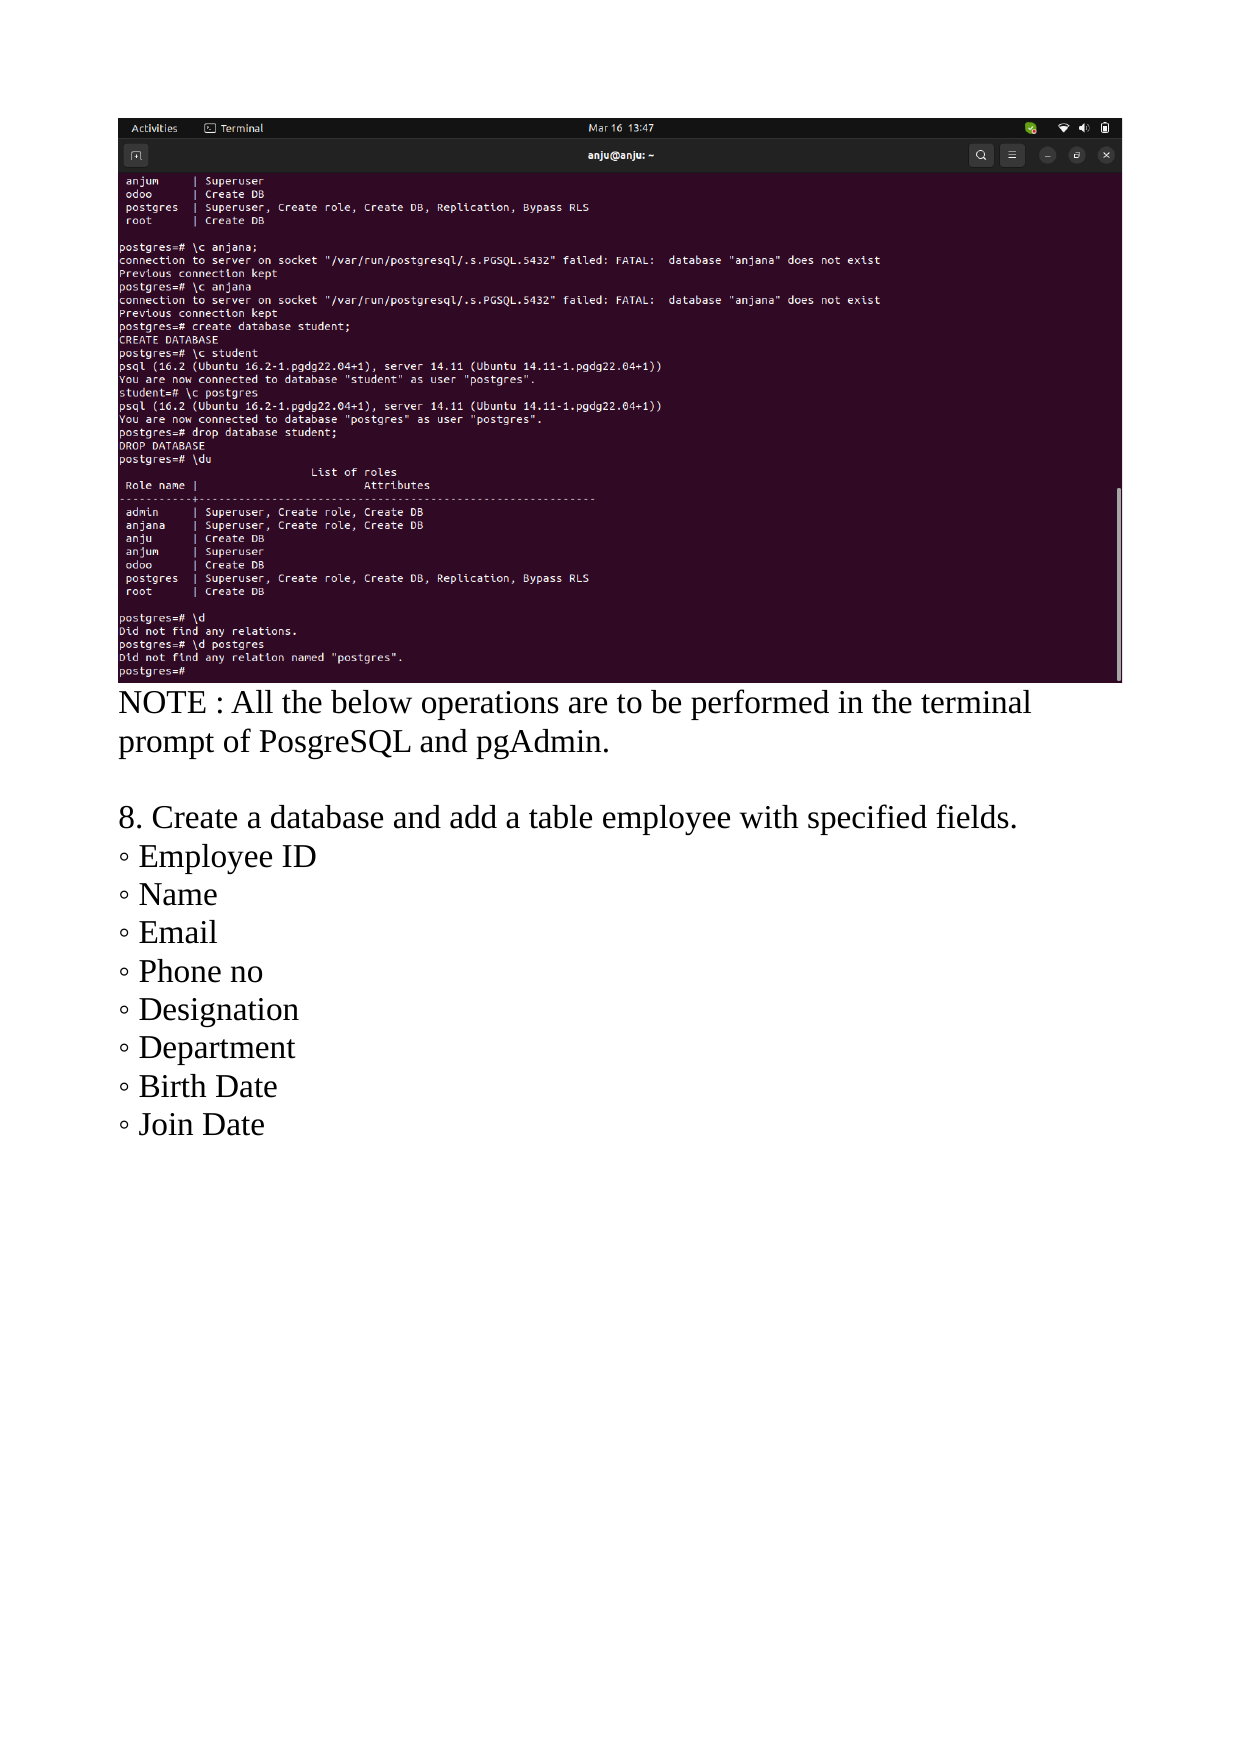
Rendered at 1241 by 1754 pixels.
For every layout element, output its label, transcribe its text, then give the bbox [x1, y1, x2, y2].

text ◦ Email [118, 912, 1122, 951]
text ◦ Employee ID [118, 836, 1122, 874]
text ◦ Join Date [118, 1104, 1122, 1142]
text NOTE : All the below operations are to be performed in the terminal prompt of PosgreSQL and pgAdmin. [118, 683, 1122, 759]
text ◦ Birth Date [118, 1066, 1122, 1104]
picture [118, 118, 1123, 683]
text ◦ Designation [118, 989, 1122, 1027]
text 8. Create a database and add a table employee with specified fields. [118, 797, 1122, 836]
text ◦ Name [118, 874, 1122, 912]
text ◦ Department [118, 1027, 1122, 1066]
text ◦ Phone no [118, 951, 1122, 989]
